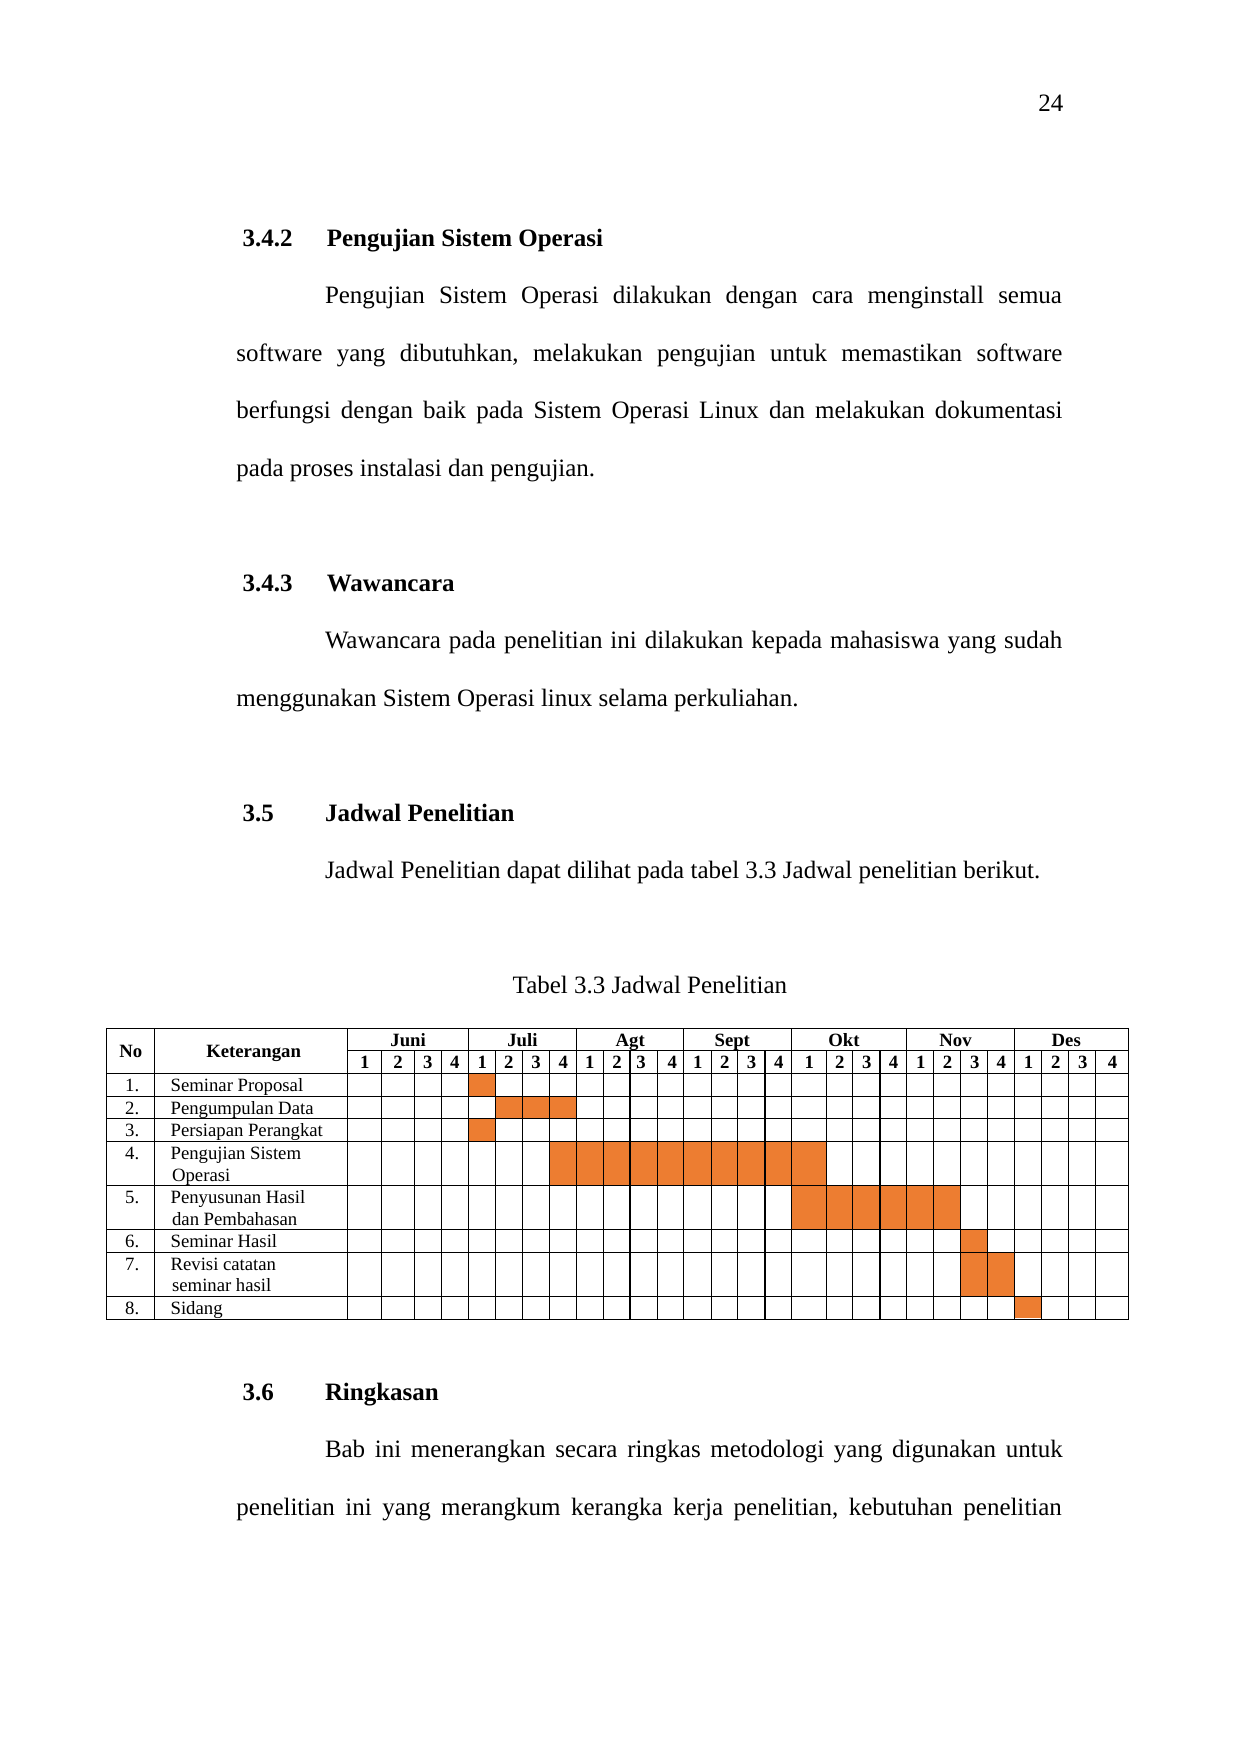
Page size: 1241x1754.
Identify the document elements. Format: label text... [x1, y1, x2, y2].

table_cell [684, 1074, 711, 1096]
table_cell [469, 1097, 495, 1118]
table_cell [712, 1074, 737, 1096]
table_cell 3 [961, 1051, 987, 1073]
table_cell [496, 1186, 522, 1229]
table_cell [348, 1253, 381, 1296]
table_cell [631, 1297, 657, 1318]
table_cell Pengujian Sistem Operasi [155, 1142, 347, 1185]
table_cell [658, 1119, 683, 1141]
table_cell [658, 1142, 683, 1185]
table_cell [766, 1253, 791, 1296]
table_cell [1069, 1119, 1095, 1141]
table_cell [631, 1074, 657, 1096]
table_cell [1069, 1253, 1095, 1296]
table_cell [523, 1297, 549, 1318]
table_cell 2 [712, 1051, 737, 1073]
table_cell [415, 1253, 441, 1296]
table_header Juni [348, 1029, 468, 1050]
table_cell [442, 1253, 468, 1296]
table_cell [827, 1230, 852, 1252]
table_cell [684, 1230, 711, 1252]
table_cell [961, 1097, 987, 1118]
table_cell [348, 1119, 381, 1141]
table_cell [1042, 1297, 1068, 1318]
text Pengujian Sistem Operasi dilakukan dengan cara menginstall semua software yang dibutuhkan, melakukan pengujian untuk memastikan software berfungsi dengan baik pada Sistem Operasi Linux dan melakukan dokumentasi pada proses instalasi dan pengujian. [236, 280, 1063, 482]
table_cell [881, 1253, 906, 1296]
table_header Okt [792, 1029, 906, 1050]
table_cell [907, 1253, 933, 1296]
table_cell [348, 1186, 381, 1229]
table_cell [961, 1074, 987, 1096]
table_cell [1096, 1119, 1128, 1141]
table_cell [577, 1297, 603, 1318]
table_cell [382, 1297, 414, 1318]
table_cell [550, 1297, 576, 1318]
table_cell [766, 1097, 791, 1118]
table_cell [550, 1074, 576, 1096]
subtitle Pengujian Sistem Operasi [236, 223, 1063, 252]
table_cell 3 [853, 1051, 879, 1073]
table_cell 4. [107, 1142, 154, 1185]
table_cell 2 [827, 1051, 852, 1073]
table_cell [712, 1253, 737, 1296]
table_cell Penyusunan Hasil dan Pembahasan [155, 1186, 347, 1229]
table_cell 2 [496, 1051, 522, 1073]
table_cell [712, 1142, 737, 1185]
table_cell [961, 1297, 987, 1318]
table_cell [577, 1097, 603, 1118]
table_cell 3 [1069, 1051, 1095, 1073]
table_cell [631, 1186, 657, 1229]
table_cell [881, 1119, 906, 1141]
table_header Nov [907, 1029, 1014, 1050]
table_cell 1 [907, 1051, 933, 1073]
table_cell [1015, 1142, 1041, 1185]
table_cell 4 [442, 1051, 468, 1073]
table_cell [934, 1253, 960, 1296]
table_cell 2. [107, 1097, 154, 1118]
table_cell [550, 1119, 576, 1141]
table_cell [631, 1142, 657, 1185]
table_cell [442, 1119, 468, 1141]
table_cell [604, 1119, 629, 1141]
table_cell [496, 1097, 522, 1118]
table_cell [496, 1253, 522, 1296]
table_cell [738, 1119, 764, 1141]
table_cell [934, 1142, 960, 1185]
table_cell [907, 1230, 933, 1252]
table_cell [1015, 1230, 1041, 1252]
table_cell [792, 1186, 826, 1229]
table_cell [792, 1230, 826, 1252]
table_cell [853, 1186, 879, 1229]
table_cell [550, 1142, 576, 1185]
table_cell [382, 1074, 414, 1096]
table_cell [348, 1297, 381, 1318]
table_cell Pengumpulan Data [155, 1097, 347, 1118]
table_cell [415, 1119, 441, 1141]
table_cell 5. [107, 1186, 154, 1229]
table_cell [469, 1297, 495, 1318]
table_cell [604, 1230, 629, 1252]
table_cell [738, 1097, 764, 1118]
table_cell Seminar Proposal [155, 1074, 347, 1096]
table_cell 7. [107, 1253, 154, 1296]
table_cell 4 [766, 1051, 791, 1073]
table_cell [907, 1119, 933, 1141]
table_cell [1042, 1142, 1068, 1185]
table_cell [907, 1186, 933, 1229]
table_cell [684, 1097, 711, 1118]
table_cell 3 [523, 1051, 549, 1073]
table_cell [415, 1142, 441, 1185]
table_cell [348, 1230, 381, 1252]
table_cell [684, 1253, 711, 1296]
table_cell [496, 1119, 522, 1141]
table_cell [988, 1119, 1014, 1141]
table_cell [881, 1097, 906, 1118]
table_cell [827, 1253, 852, 1296]
table_cell [1042, 1074, 1068, 1096]
table_cell [382, 1142, 414, 1185]
table_cell [348, 1074, 381, 1096]
table_cell [1015, 1097, 1041, 1118]
table_cell [496, 1074, 522, 1096]
table_cell Sidang [155, 1297, 347, 1318]
table_cell [792, 1142, 826, 1185]
table_cell [523, 1253, 549, 1296]
table_cell [469, 1253, 495, 1296]
table_cell [658, 1230, 683, 1252]
table_cell [766, 1230, 791, 1252]
table_cell [469, 1142, 495, 1185]
table_cell [469, 1119, 495, 1141]
table_cell [827, 1142, 852, 1185]
table_cell [961, 1253, 987, 1296]
table_cell 3 [738, 1051, 764, 1073]
table_cell [934, 1186, 960, 1229]
table_cell [382, 1097, 414, 1118]
table_cell [523, 1074, 549, 1096]
table_cell [1096, 1142, 1128, 1185]
table_cell [766, 1142, 791, 1185]
table_cell [738, 1297, 764, 1318]
table_cell [684, 1297, 711, 1318]
table_cell [853, 1142, 879, 1185]
table_cell [1096, 1097, 1128, 1118]
table_cell 1 [577, 1051, 603, 1073]
table_cell [1069, 1186, 1095, 1229]
table_cell [382, 1253, 414, 1296]
table_cell 1 [684, 1051, 711, 1073]
table_cell [881, 1142, 906, 1185]
table_cell [827, 1097, 852, 1118]
table_cell [523, 1186, 549, 1229]
table_cell [738, 1230, 764, 1252]
table_cell [881, 1297, 906, 1318]
table_header No [107, 1029, 154, 1073]
table_cell [738, 1253, 764, 1296]
table_cell [853, 1119, 879, 1141]
table_cell [442, 1297, 468, 1318]
table_cell 1 [792, 1051, 826, 1073]
table_cell [988, 1142, 1014, 1185]
table_cell [550, 1186, 576, 1229]
table_cell 4 [1096, 1051, 1128, 1073]
table_cell 4 [881, 1051, 906, 1073]
table_cell [792, 1253, 826, 1296]
table_cell [577, 1230, 603, 1252]
table_cell 3 [415, 1051, 441, 1073]
table_header Des [1015, 1029, 1128, 1050]
table_cell [766, 1119, 791, 1141]
table_cell [1096, 1297, 1128, 1318]
table_cell [496, 1297, 522, 1318]
table_cell 3 [631, 1051, 657, 1073]
table_cell [853, 1074, 879, 1096]
table_cell [853, 1253, 879, 1296]
table_header Agt [577, 1029, 683, 1050]
table_cell [881, 1074, 906, 1096]
table_cell [738, 1186, 764, 1229]
table_cell [1015, 1297, 1041, 1318]
table_cell 4 [988, 1051, 1014, 1073]
table_cell 6. [107, 1230, 154, 1252]
table_cell [792, 1097, 826, 1118]
table_cell [1096, 1074, 1128, 1096]
table_cell [738, 1074, 764, 1096]
table_cell [907, 1142, 933, 1185]
table_cell [523, 1119, 549, 1141]
table_cell [577, 1253, 603, 1296]
table_cell 4 [550, 1051, 576, 1073]
table_cell [496, 1230, 522, 1252]
table_cell 3. [107, 1119, 154, 1141]
table_cell [523, 1142, 549, 1185]
table_cell [382, 1119, 414, 1141]
table_cell [827, 1074, 852, 1096]
table_cell [348, 1142, 381, 1185]
table_cell [442, 1186, 468, 1229]
table_cell [1069, 1142, 1095, 1185]
table_cell [988, 1230, 1014, 1252]
table_cell [631, 1119, 657, 1141]
table_cell 2 [934, 1051, 960, 1073]
table_cell [631, 1253, 657, 1296]
table_cell [577, 1186, 603, 1229]
table_cell [1042, 1097, 1068, 1118]
table_cell [988, 1186, 1014, 1229]
table_cell [961, 1142, 987, 1185]
text Wawancara pada penelitian ini dilakukan kepada mahasiswa yang sudah menggunakan Sistem Operasi linux selama perkuliahan. [236, 625, 1063, 712]
table_cell [934, 1119, 960, 1141]
table_cell [1096, 1186, 1128, 1229]
table_cell [766, 1186, 791, 1229]
table_cell [1069, 1074, 1095, 1096]
table_cell [658, 1186, 683, 1229]
table_cell [577, 1142, 603, 1185]
table_cell [550, 1097, 576, 1118]
table_cell Persiapan Perangkat [155, 1119, 347, 1141]
table_cell [415, 1230, 441, 1252]
table_cell [1015, 1119, 1041, 1141]
table_cell [415, 1097, 441, 1118]
table_cell [712, 1297, 737, 1318]
subtitle Ringkasan [236, 1377, 1063, 1406]
table_cell [442, 1230, 468, 1252]
table_cell [631, 1230, 657, 1252]
table_cell [1042, 1119, 1068, 1141]
table_cell 2 [382, 1051, 414, 1073]
table_cell [988, 1253, 1014, 1296]
table_cell [658, 1253, 683, 1296]
table_cell [469, 1074, 495, 1096]
table_cell [442, 1074, 468, 1096]
table_cell 1 [469, 1051, 495, 1073]
table_cell [1096, 1230, 1128, 1252]
table_cell [1015, 1074, 1041, 1096]
table_cell [684, 1186, 711, 1229]
table_cell [1015, 1186, 1041, 1229]
table_cell 4 [658, 1051, 683, 1073]
table_cell 8. [107, 1297, 154, 1318]
table_cell [658, 1297, 683, 1318]
table_cell 1. [107, 1074, 154, 1096]
table_cell [577, 1119, 603, 1141]
table_cell [853, 1230, 879, 1252]
table_cell [382, 1186, 414, 1229]
table_cell 2 [1042, 1051, 1068, 1073]
table_cell [415, 1074, 441, 1096]
table_cell [658, 1074, 683, 1096]
table_cell [934, 1297, 960, 1318]
table_cell [684, 1119, 711, 1141]
table_cell [881, 1186, 906, 1229]
table_cell [792, 1119, 826, 1141]
table_cell [577, 1074, 603, 1096]
table_cell [934, 1230, 960, 1252]
table_cell [712, 1119, 737, 1141]
table_cell [988, 1074, 1014, 1096]
table_cell [853, 1297, 879, 1318]
table_cell [1069, 1097, 1095, 1118]
table_cell [1069, 1297, 1095, 1318]
table_cell [712, 1186, 737, 1229]
table_cell [961, 1186, 987, 1229]
table_cell [382, 1230, 414, 1252]
table_cell [738, 1142, 764, 1185]
table_cell [658, 1097, 683, 1118]
table_cell [348, 1097, 381, 1118]
table_cell [907, 1297, 933, 1318]
table_cell 1 [348, 1051, 381, 1073]
table_cell [827, 1297, 852, 1318]
table_cell [1042, 1253, 1068, 1296]
text Tabel 3.3 Jadwal Penelitian [236, 970, 1063, 999]
table_header Juli [469, 1029, 576, 1050]
table_cell [907, 1097, 933, 1118]
table_cell [934, 1097, 960, 1118]
table_cell [415, 1297, 441, 1318]
table_cell [604, 1253, 629, 1296]
table_cell [961, 1230, 987, 1252]
table_cell [684, 1142, 711, 1185]
table_cell [881, 1230, 906, 1252]
table_cell 2 [604, 1051, 629, 1073]
table_cell [827, 1119, 852, 1141]
table_cell 1 [1015, 1051, 1041, 1073]
table_cell [988, 1097, 1014, 1118]
table_cell [766, 1297, 791, 1318]
table_cell [604, 1142, 629, 1185]
table_cell [988, 1297, 1014, 1318]
table_cell [631, 1097, 657, 1118]
table_cell [550, 1230, 576, 1252]
table_cell [604, 1297, 629, 1318]
table_cell [792, 1297, 826, 1318]
table_header Sept [684, 1029, 791, 1050]
table_cell Revisi catatan seminar hasil [155, 1253, 347, 1296]
table_cell [469, 1230, 495, 1252]
table_cell [1042, 1230, 1068, 1252]
table_cell [792, 1074, 826, 1096]
table_cell [442, 1097, 468, 1118]
table_cell [712, 1097, 737, 1118]
table_cell Seminar Hasil [155, 1230, 347, 1252]
table_cell [934, 1074, 960, 1096]
table_cell [496, 1142, 522, 1185]
table_cell [604, 1186, 629, 1229]
table_cell [712, 1230, 737, 1252]
table_cell [907, 1074, 933, 1096]
table_cell [604, 1074, 629, 1096]
table_cell [1042, 1186, 1068, 1229]
table_cell [604, 1097, 629, 1118]
table_cell [523, 1097, 549, 1118]
table_cell [469, 1186, 495, 1229]
table_cell [961, 1119, 987, 1141]
table_cell [415, 1186, 441, 1229]
table_cell [442, 1142, 468, 1185]
subtitle Jadwal Penelitian [236, 798, 1063, 827]
table_cell [1069, 1230, 1095, 1252]
table_header Keterangan [155, 1029, 347, 1073]
subtitle Wawancara [236, 568, 1063, 597]
table_cell [827, 1186, 852, 1229]
text Jadwal Penelitian dapat dilihat pada tabel 3.3 Jadwal penelitian berikut. [236, 855, 1063, 884]
table_cell [766, 1074, 791, 1096]
table_cell [523, 1230, 549, 1252]
table_cell [1015, 1253, 1041, 1296]
table_cell [853, 1097, 879, 1118]
table_cell [550, 1253, 576, 1296]
text Bab ini menerangkan secara ringkas metodologi yang digunakan untuk penelitian ini yang merangkum kerangka kerja penelitian, kebutuhan penelitian [236, 1434, 1063, 1521]
table_cell [1096, 1253, 1128, 1296]
